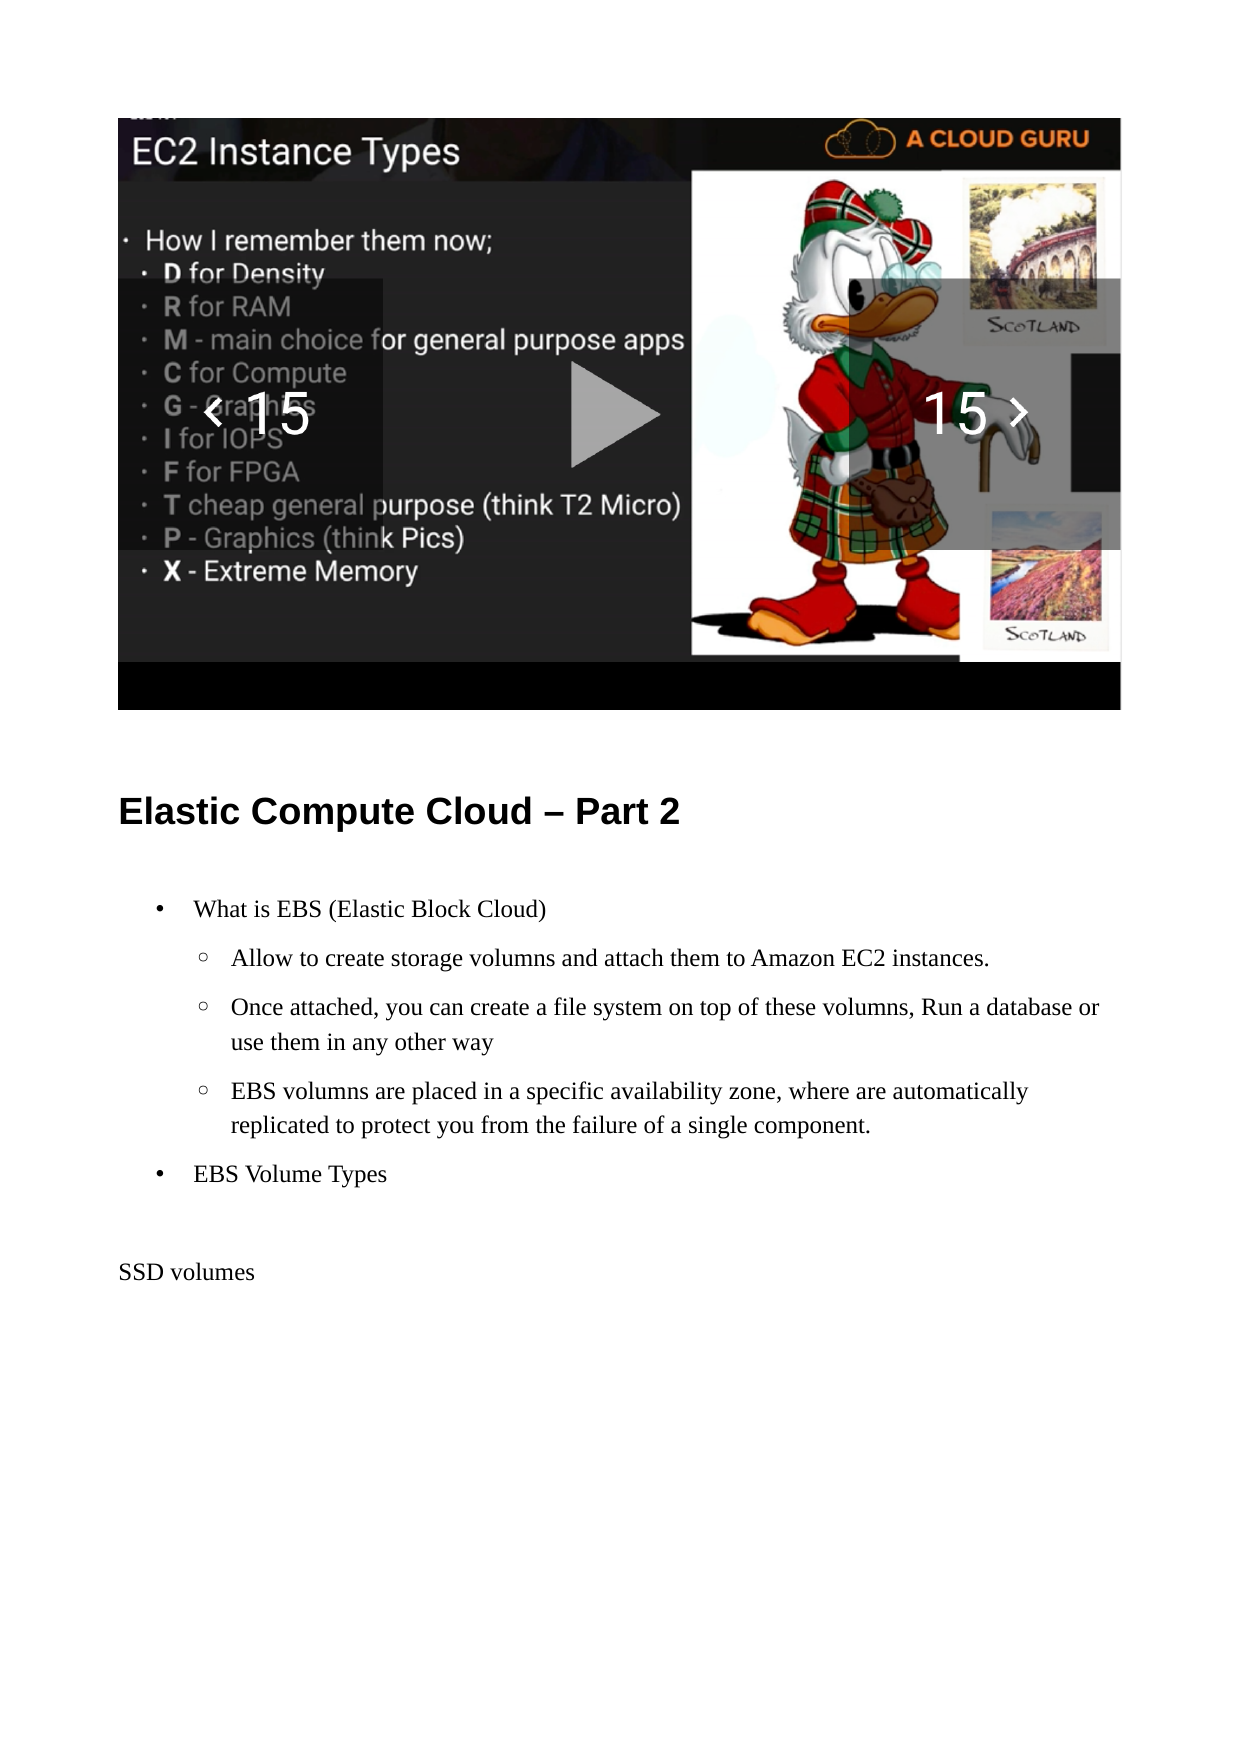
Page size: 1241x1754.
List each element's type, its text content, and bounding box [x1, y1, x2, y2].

list Once attached, you can create a file system on top of these volumns, Run a database or use them in any other way [193, 992, 1122, 1056]
list EBS Volume Types [156, 1159, 1122, 1188]
picture [118, 118, 1123, 710]
list Allow to create storage volumns and attach them to Amazon EC2 instances. [193, 943, 1122, 972]
list What is EBS (Elastic Block Cloud) [156, 894, 1122, 923]
text SSD volumes [118, 1257, 1122, 1286]
subtitle Elastic Compute Cloud – Part 2 [118, 789, 1122, 833]
list EBS volumns are placed in a specific availability zone, where are automatically replicated to protect you from the failure of a single component. [193, 1076, 1122, 1139]
